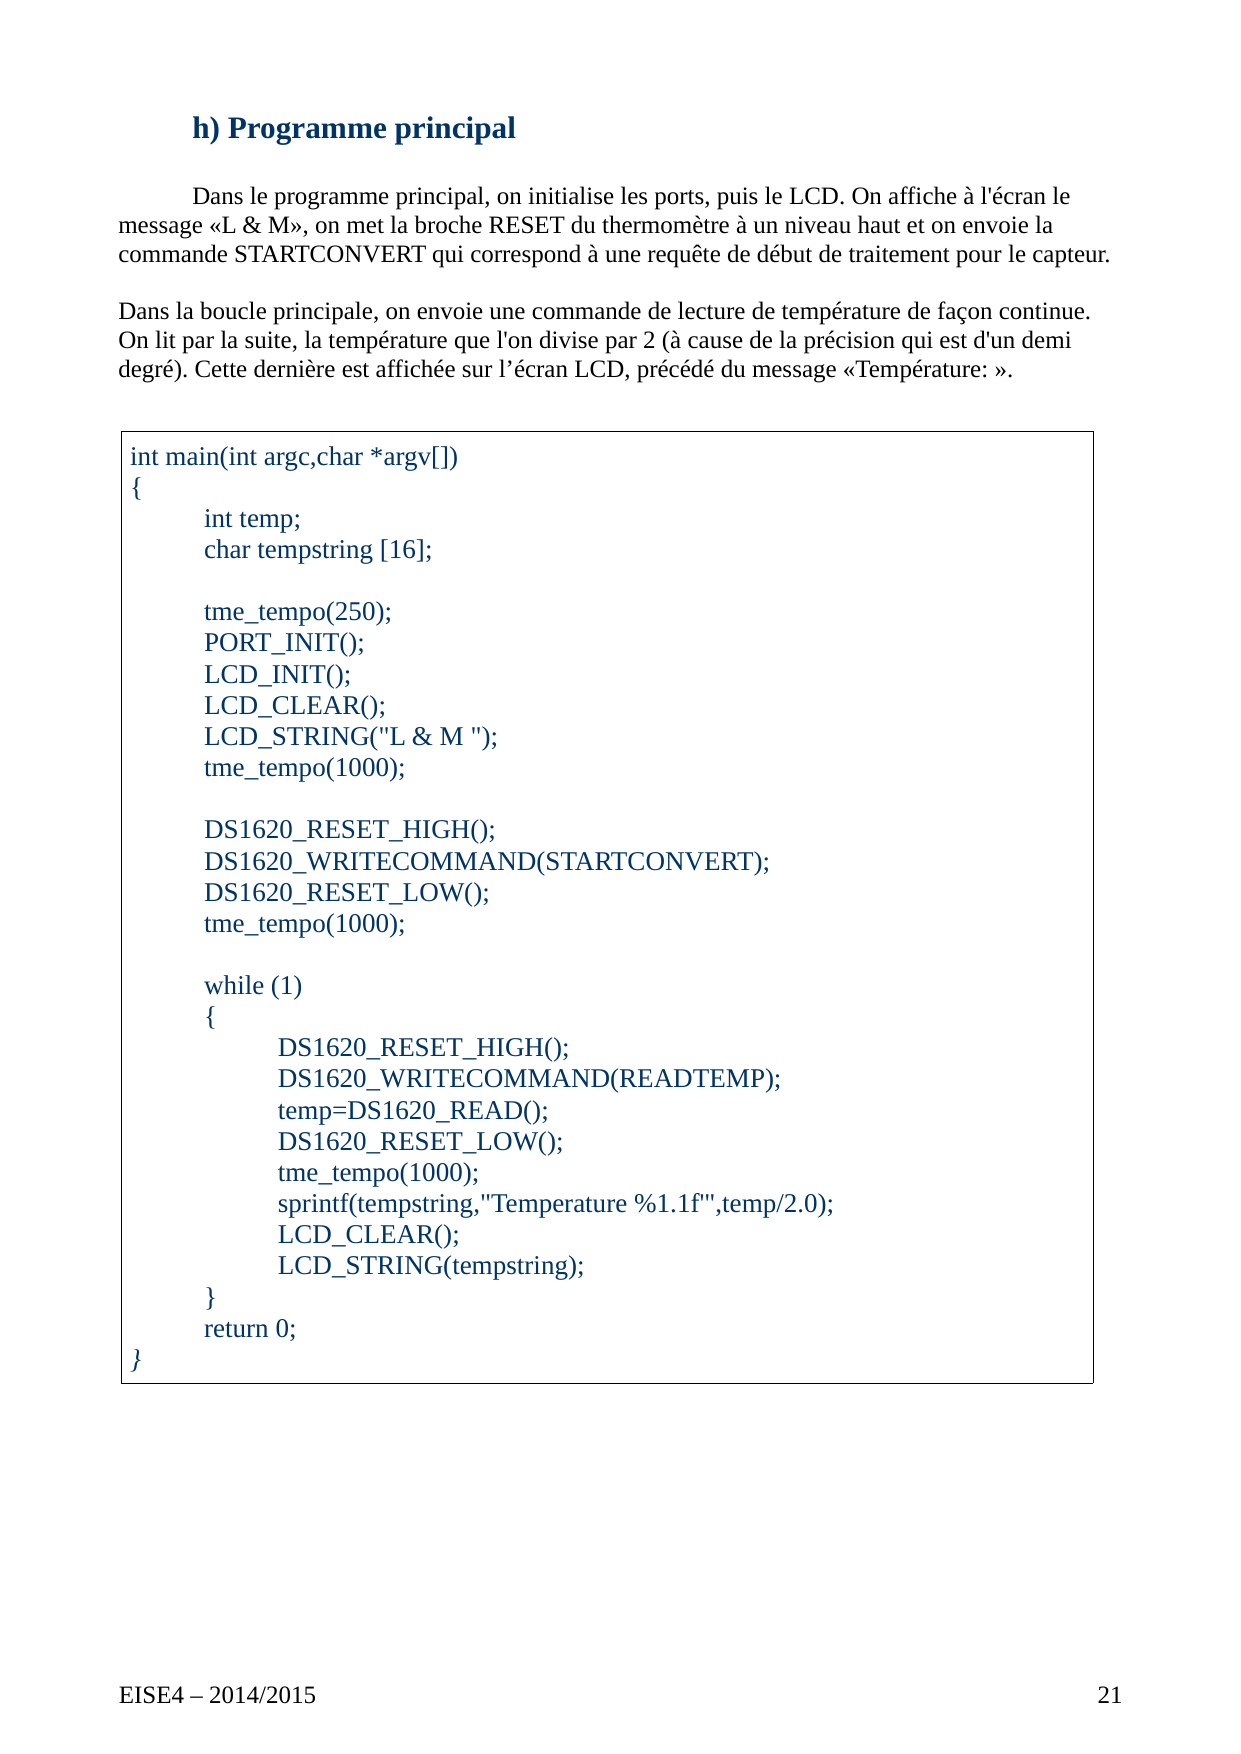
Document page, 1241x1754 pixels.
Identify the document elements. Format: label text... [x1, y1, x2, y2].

text { [130, 1000, 1084, 1031]
text Dans le programme principal, on initialise les ports, puis le LCD. On affiche à l'écran le message «L & M», on met la broche RESET du thermomètre à un niveau haut et on envoie la commande STARTCONVERT qui correspond à une requête de début de traitement pour le capteur. [118, 181, 1122, 267]
text LCD_STRING(tempstring); [130, 1249, 1084, 1281]
text sprintf(tempstring,"Temperature %1.1f'",temp/2.0); [130, 1187, 1084, 1218]
text h) Programme principal [118, 109, 1122, 145]
text { [130, 471, 1084, 502]
text LCD_INIT(); [130, 658, 1084, 689]
text LCD_CLEAR(); [130, 1218, 1084, 1249]
text temp=DS1620_READ(); [130, 1094, 1084, 1125]
text LCD_STRING("L & M "); [130, 720, 1084, 751]
text PORT_INIT(); [130, 627, 1084, 658]
text DS1620_WRITECOMMAND(STARTCONVERT); [130, 844, 1084, 876]
text LCD_CLEAR(); [130, 689, 1084, 720]
text int main(int argc,char *argv[]) [130, 440, 1084, 471]
text tme_tempo(1000); [130, 907, 1084, 938]
text Dans la boucle principale, on envoie une commande de lecture de température de façon continue. On lit par la suite, la température que l'on divise par 2 (à cause de la précision qui est d'un demi degré). Cette dernière est affichée sur l’écran LCD, précédé du message «Température: ». [118, 296, 1122, 382]
text int temp; [130, 502, 1084, 533]
text return 0; [130, 1312, 1084, 1343]
text DS1620_RESET_LOW(); [130, 1125, 1084, 1156]
text while (1) [130, 969, 1084, 1000]
text tme_tempo(250); [130, 595, 1084, 627]
text DS1620_RESET_HIGH(); [130, 1031, 1084, 1063]
text } [130, 1281, 1084, 1312]
text DS1620_RESET_HIGH(); [130, 813, 1084, 844]
text tme_tempo(1000); [130, 751, 1084, 782]
text tme_tempo(1000); [130, 1156, 1084, 1187]
text char tempstring [16]; [130, 533, 1084, 564]
text DS1620_WRITECOMMAND(READTEMP); [130, 1063, 1084, 1094]
text } [130, 1343, 1084, 1374]
text DS1620_RESET_LOW(); [130, 876, 1084, 907]
